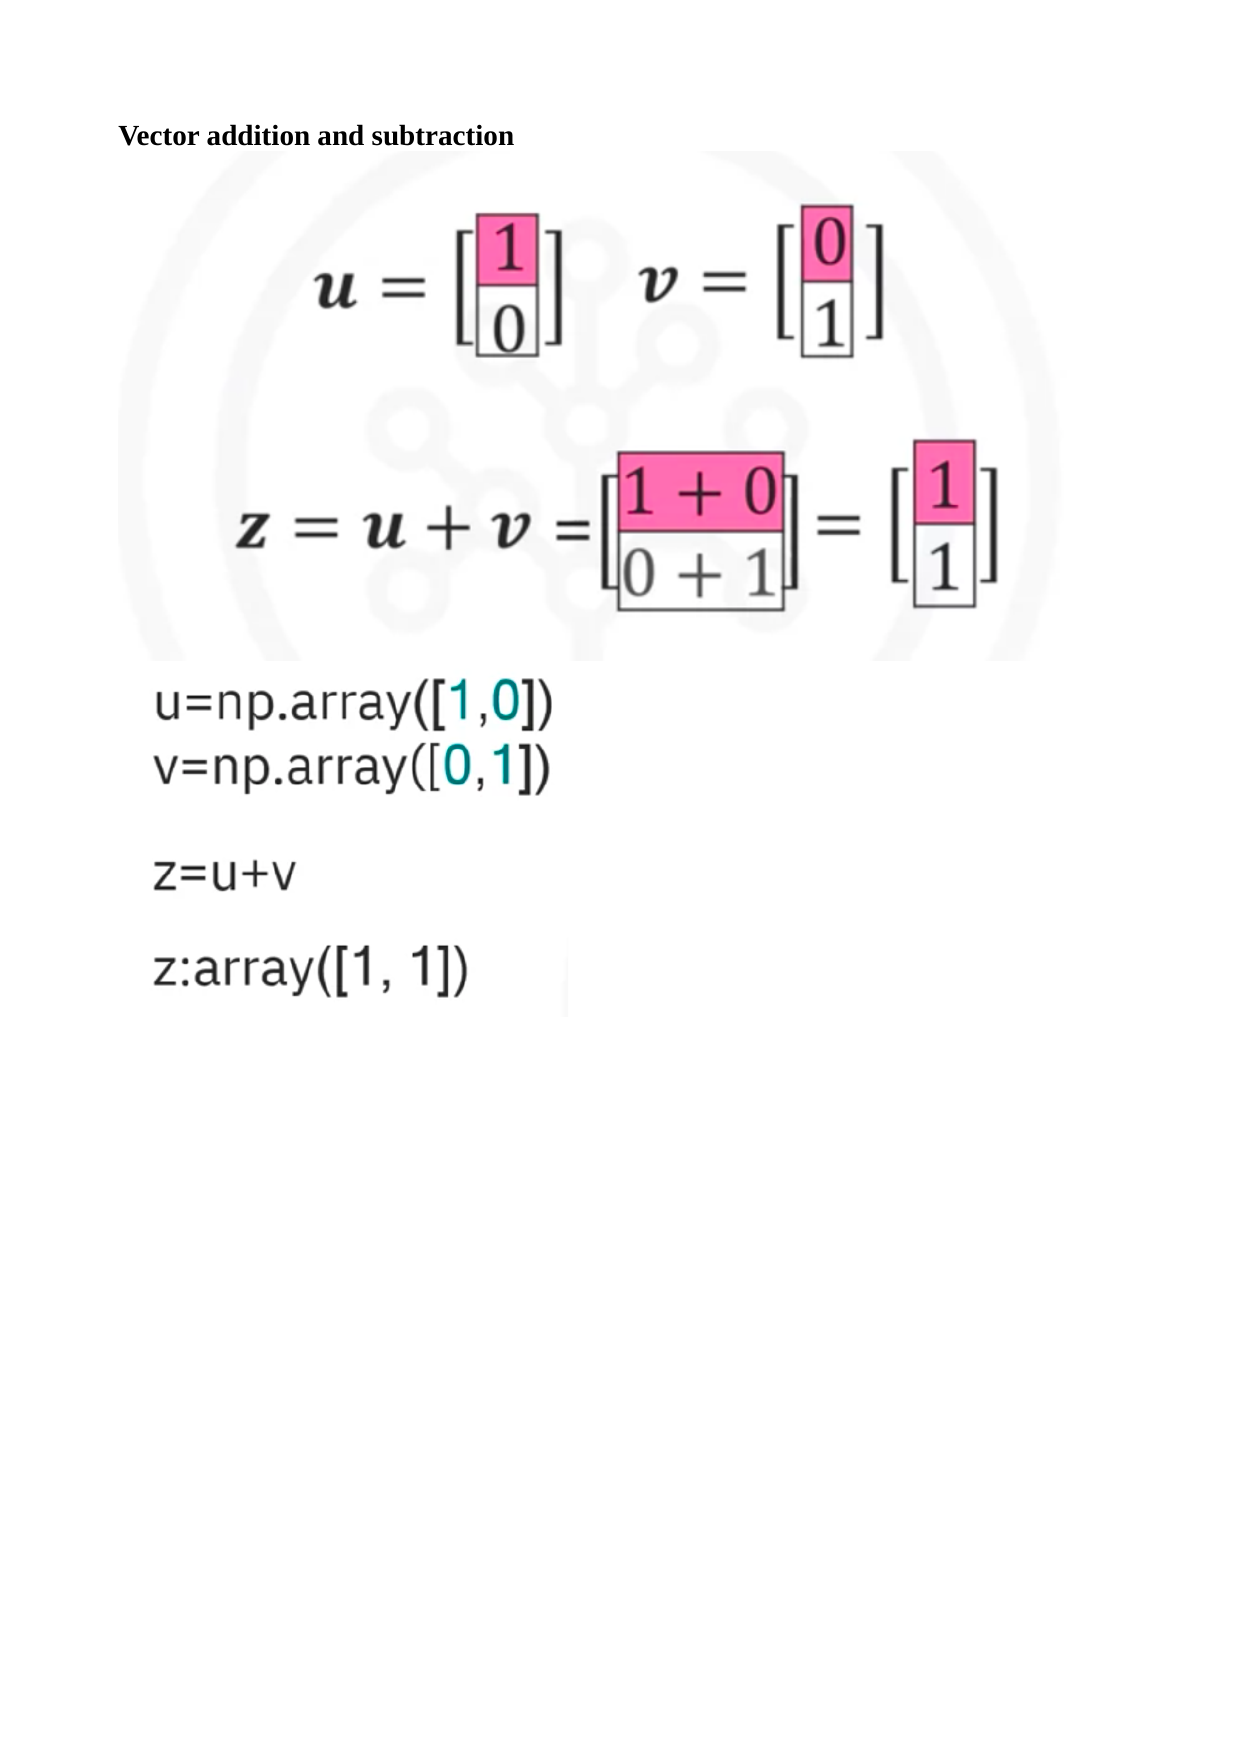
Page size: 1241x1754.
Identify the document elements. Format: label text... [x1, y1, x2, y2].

text Vector addition and subtraction [118, 118, 1122, 151]
picture [118, 151, 1123, 1017]
